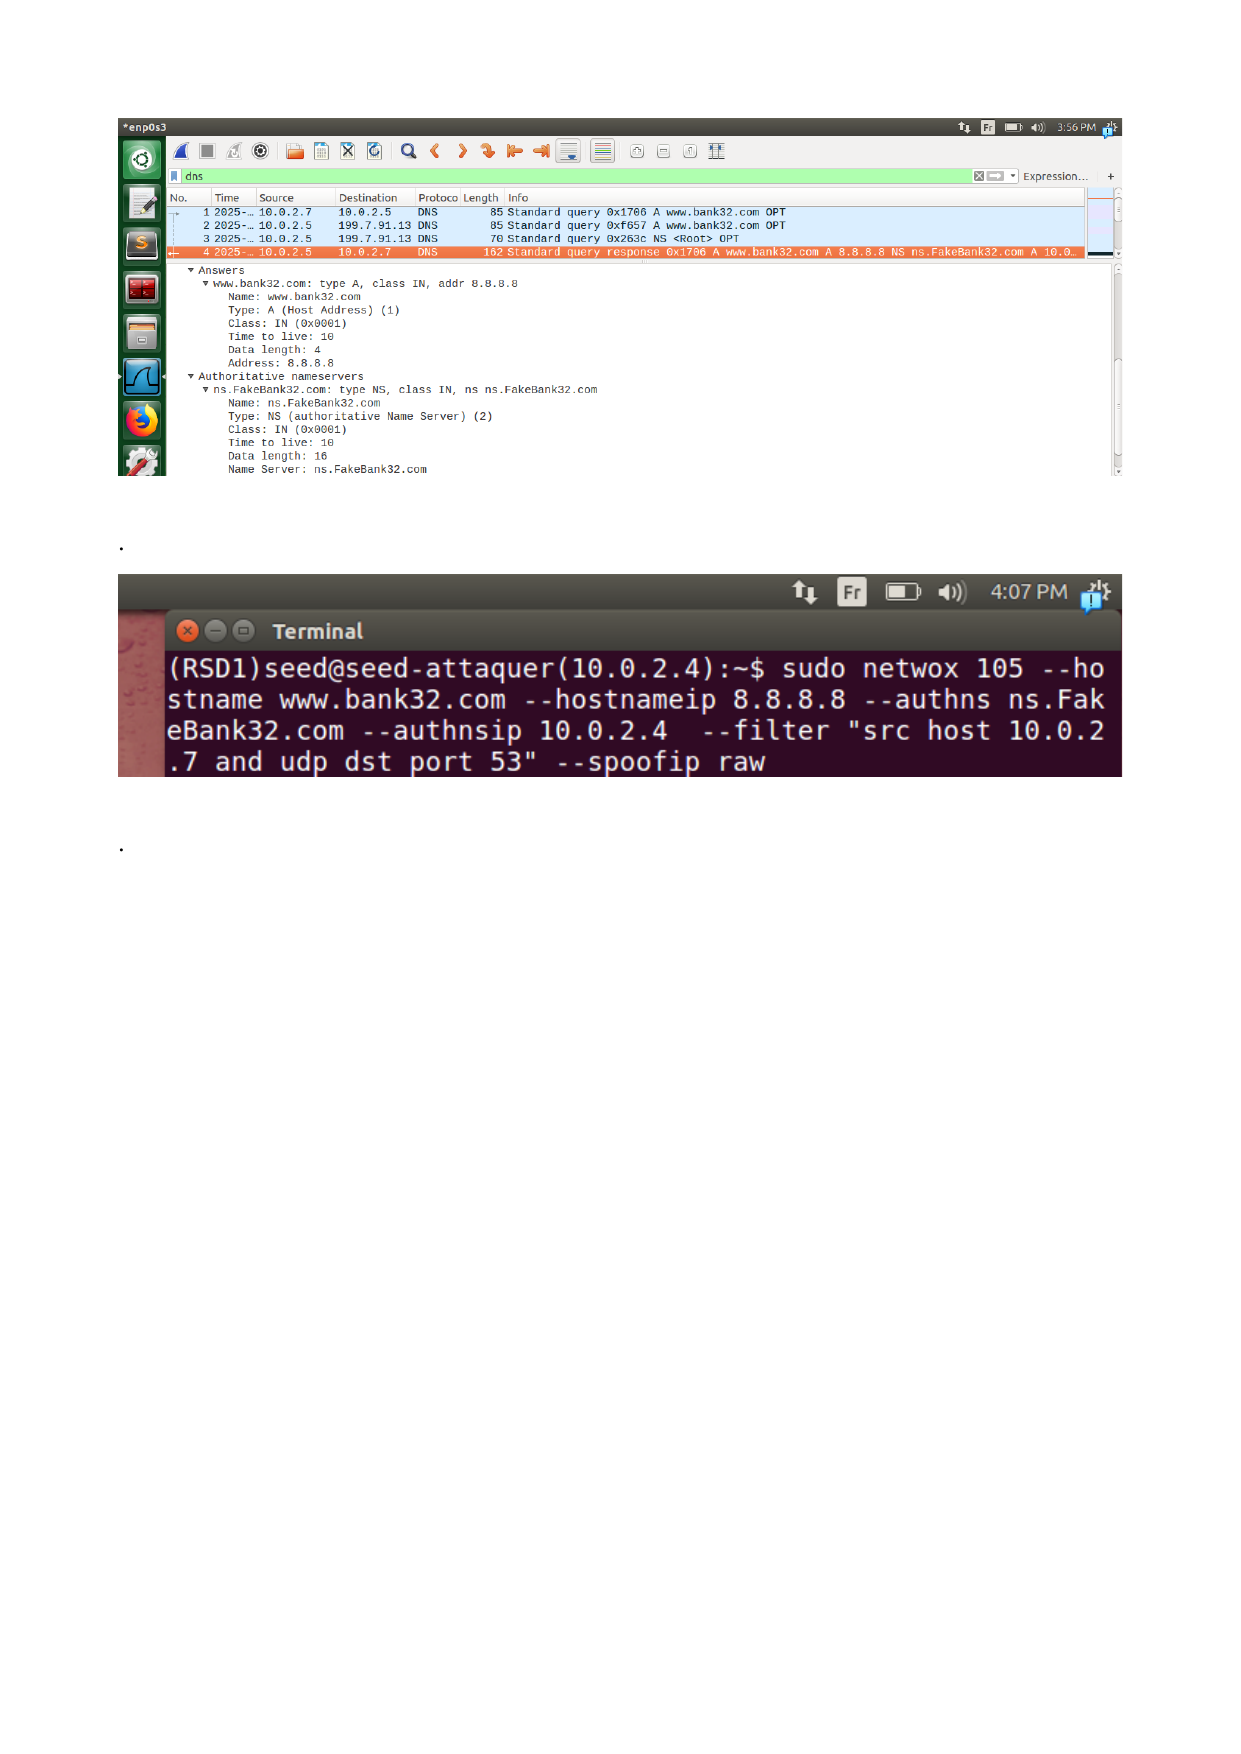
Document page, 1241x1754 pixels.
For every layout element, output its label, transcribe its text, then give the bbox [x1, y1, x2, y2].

text . [118, 527, 1122, 556]
picture [118, 118, 1123, 476]
picture [118, 574, 1123, 777]
text . [118, 828, 1122, 857]
